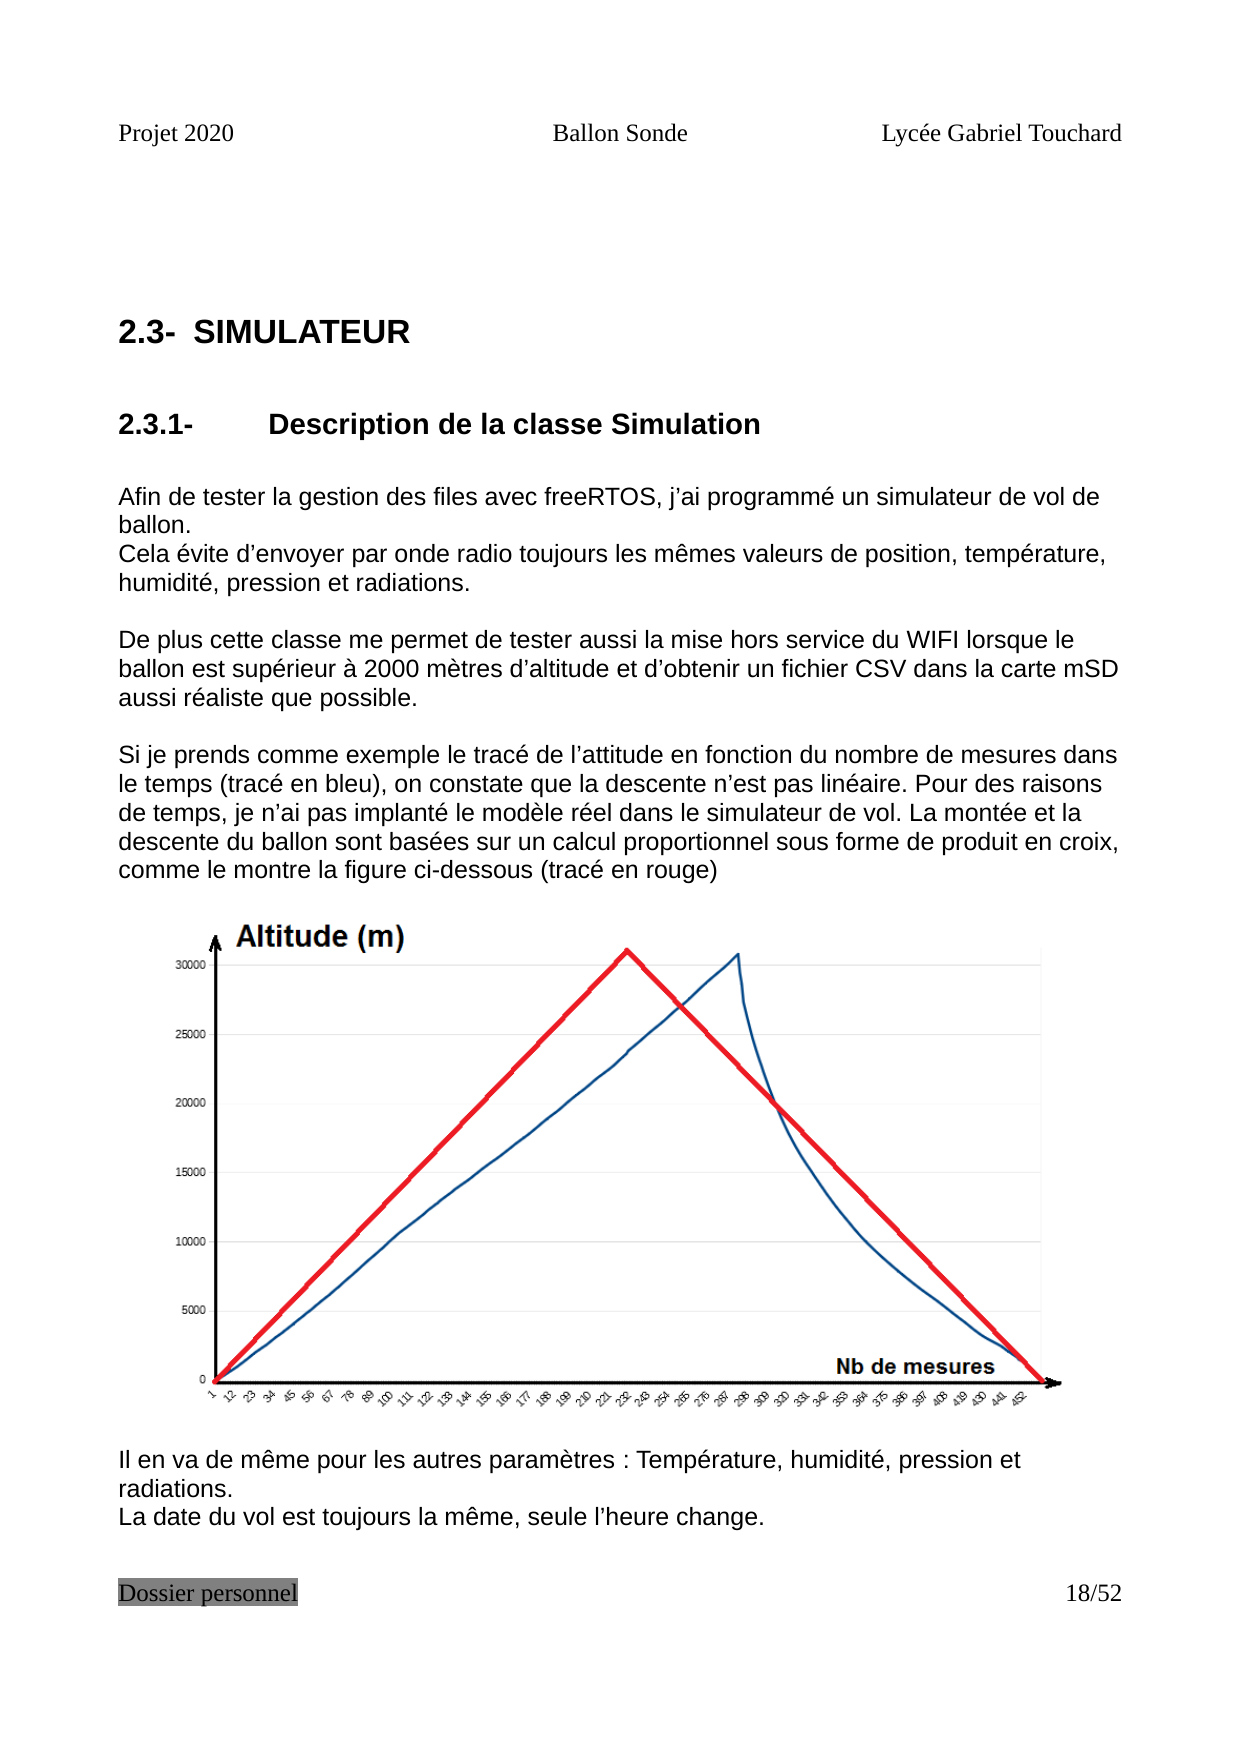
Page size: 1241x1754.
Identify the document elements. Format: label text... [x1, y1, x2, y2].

text Si je prends comme exemple le tracé de l’attitude en fonction du nombre de mesures dans le temps (tracé en bleu), on constate que la descente n’est pas linéaire. Pour des raisons de temps, je n’ai pas implanté le modèle réel dans le simulateur de vol. La montée et la descente du ballon sont basées sur un calcul proportionnel sous forme de produit en croix, comme le montre la figure ci-dessous (tracé en rouge) [118, 740, 1122, 884]
subtitle SIMULATEUR [118, 312, 1122, 351]
text De plus cette classe me permet de tester aussi la mise hors service du WIFI lorsque le ballon est supérieur à 2000 mètres d’altitude et d’obtenir un fichier CSV dans la carte mSD aussi réaliste que possible. [118, 625, 1122, 712]
text Cela évite d’envoyer par onde radio toujours les mêmes valeurs de position, température, humidité, pression et radiations. [118, 539, 1122, 597]
text Il en va de même pour les autres paramètres : Température, humidité, pression et radiations. [118, 1445, 1122, 1502]
text Afin de tester la gestion des files avec freeRTOS, j’ai programmé un simulateur de vol de ballon. [118, 482, 1122, 539]
subtitle Description de la classe Simulation [118, 407, 1122, 440]
picture [167, 912, 1073, 1416]
text La date du vol est toujours la même, seule l’heure change. [118, 1502, 1122, 1531]
